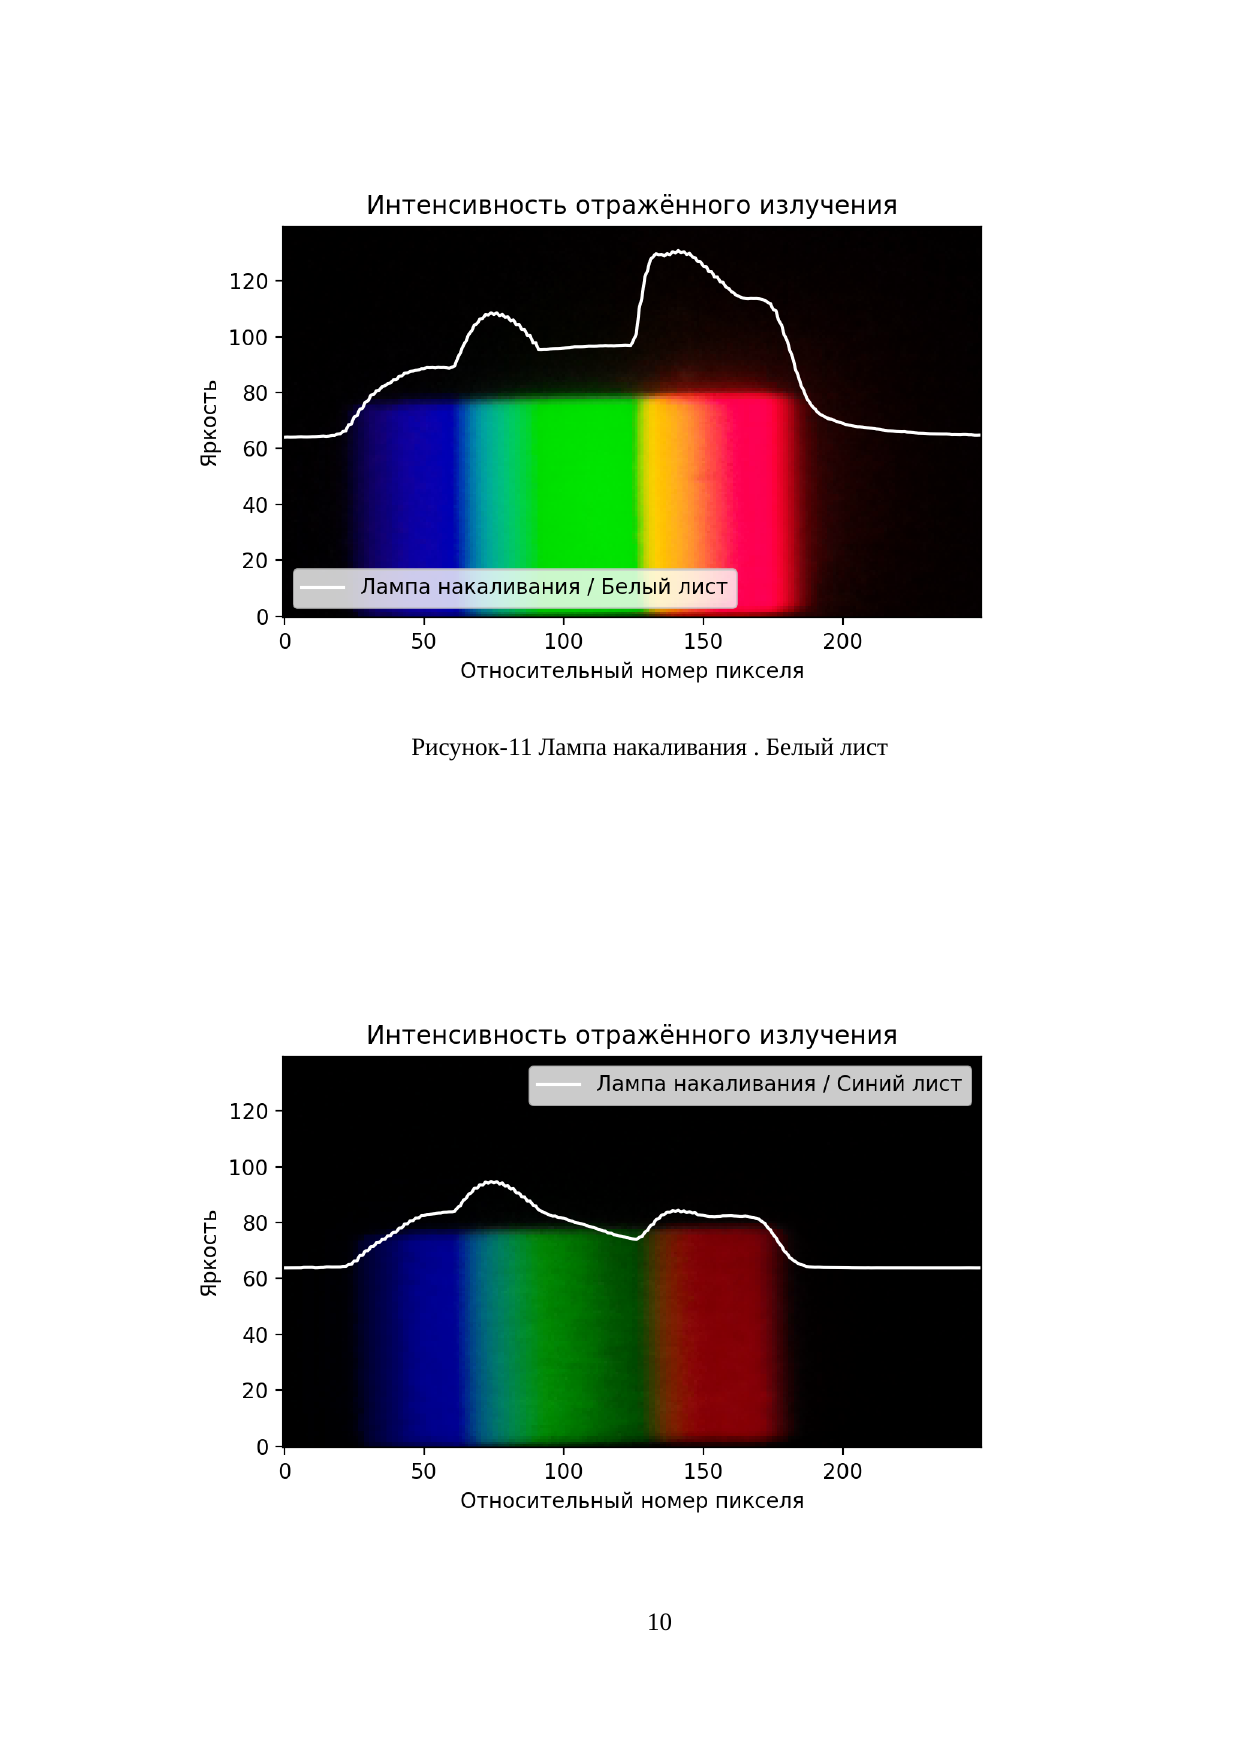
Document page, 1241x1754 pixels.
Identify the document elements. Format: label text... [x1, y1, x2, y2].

text Рисунок-11 Лампа накаливания . Белый лист [118, 161, 1122, 761]
picture [170, 948, 1071, 1549]
picture [170, 118, 1071, 719]
